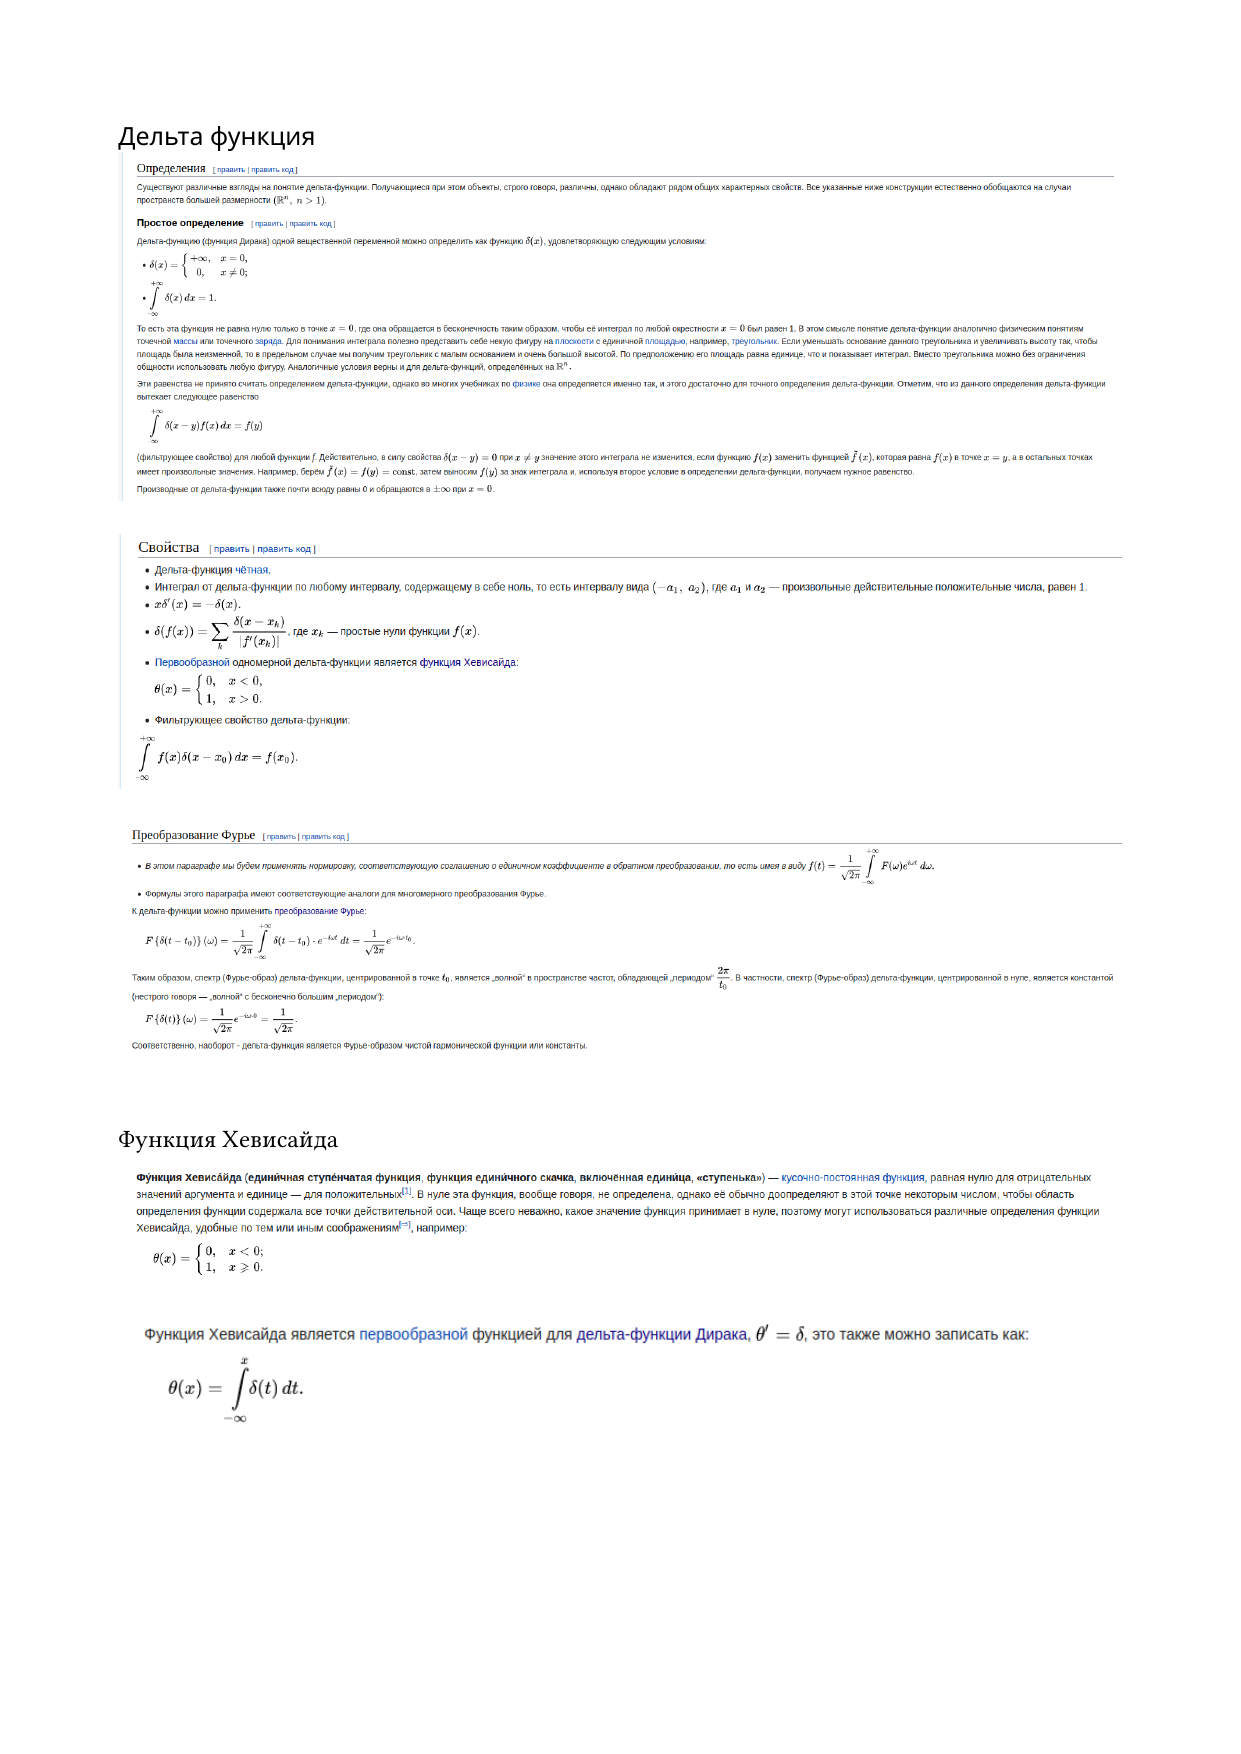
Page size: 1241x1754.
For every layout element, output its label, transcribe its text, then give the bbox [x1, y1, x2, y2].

picture [118, 1312, 1123, 1435]
picture [118, 822, 1123, 1066]
text Дельта функция [118, 118, 1122, 152]
picture [118, 534, 1123, 789]
picture [118, 1165, 1123, 1279]
picture [118, 152, 1123, 501]
subtitle Функция Хевисайда [118, 1125, 1122, 1153]
